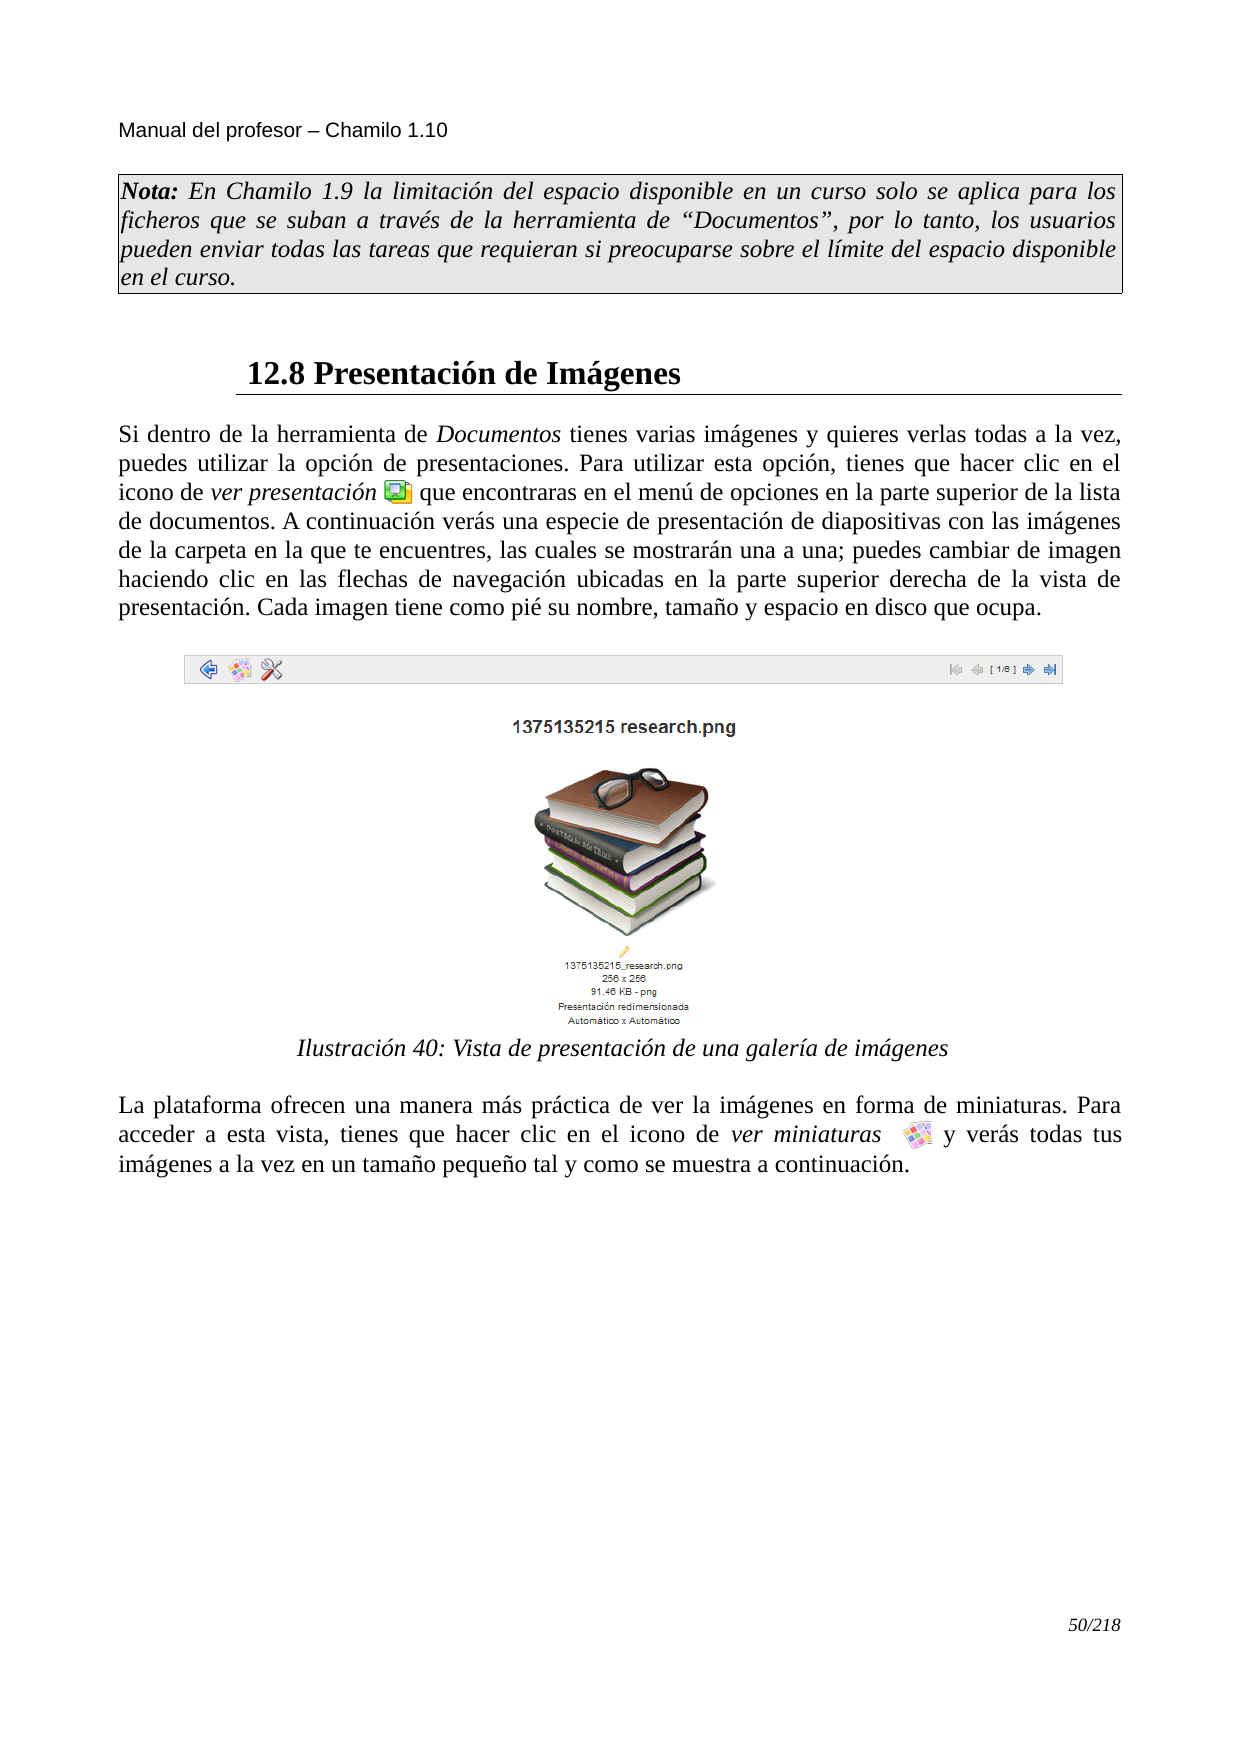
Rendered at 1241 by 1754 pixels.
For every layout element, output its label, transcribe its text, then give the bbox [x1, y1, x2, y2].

picture [902, 1119, 933, 1149]
text Si dentro de la herramienta de Documentos tienes varias imágenes y quieres verlas todas a la vez, puedes utilizar la opción de presentaciones. Para utilizar esta opción, tienes que hacer clic en el icono de ver presentación que encontraras en el menú de opciones en la parte superior de la lista de documentos. A continuación verás una especie de presentación de diapositivas con las imágenes de la carpeta en la que te encuentres, las cuales se mostrarán una a una; puedes cambiar de imagen haciendo clic en las flechas de navegación ubicadas en la parte superior derecha de la vista de presentación. Cada imagen tiene como pié su nombre, tamaño y espacio en disco que ocupa. [118, 419, 1122, 621]
picture [183, 655, 1065, 1033]
picture [383, 476, 413, 507]
text Ilustración 40: Vista de presentación de una galería de imágenes [183, 1033, 1065, 1062]
text Nota: En Chamilo 1.9 la limitación del espacio disponible en un curso solo se aplica para los ficheros que se suban a través de la herramienta de “Documentos”, por lo tanto, los usuarios pueden enviar todas las tareas que requieran si preocuparse sobre el límite del espacio disponible en el curso. [119, 175, 1122, 293]
subtitle Presentación de Imágenes [236, 353, 1122, 394]
text La plataforma ofrecen una manera más práctica de ver la imágenes en forma de miniaturas. Para acceder a esta vista, tienes que hacer clic en el icono de ver miniaturas y verás todas tus imágenes a la vez en un tamaño pequeño tal y como se muestra a continuación. [118, 1090, 1122, 1177]
